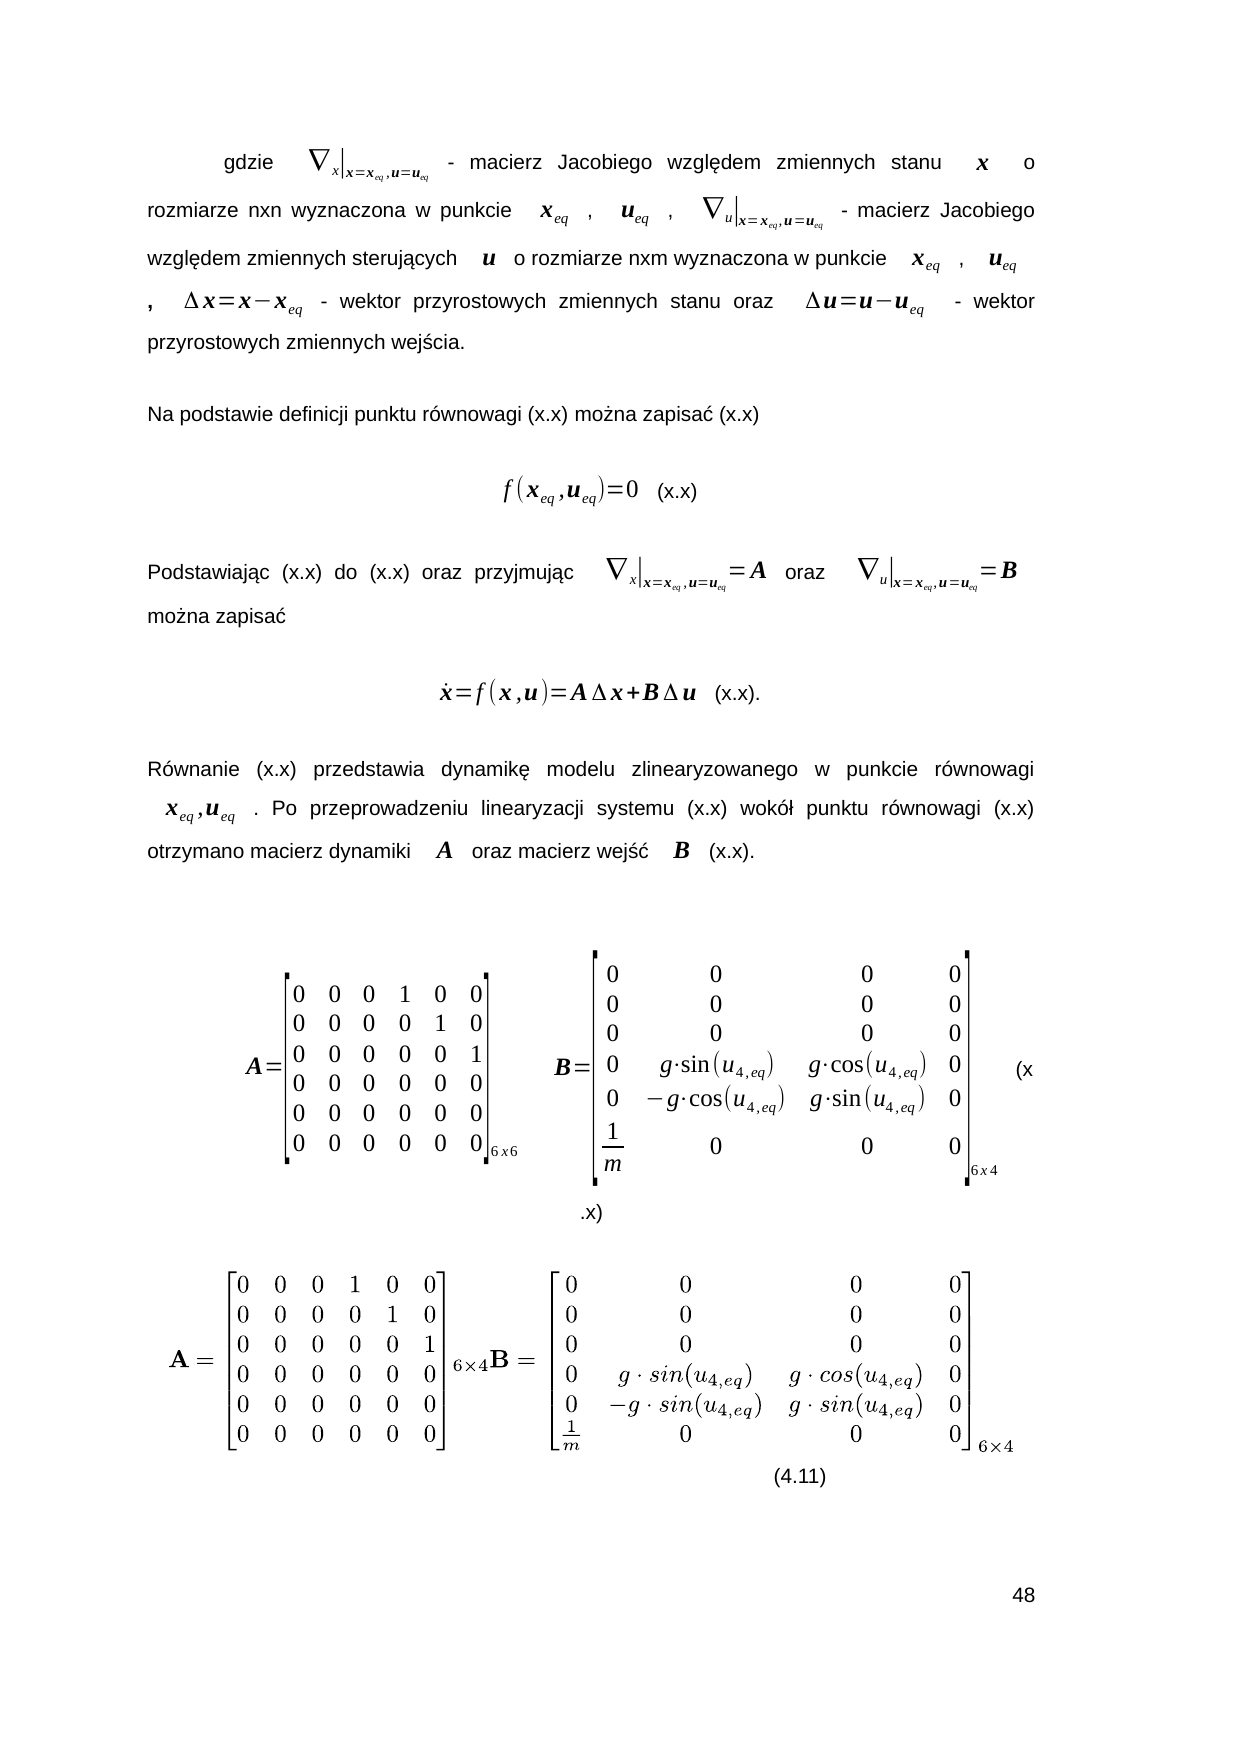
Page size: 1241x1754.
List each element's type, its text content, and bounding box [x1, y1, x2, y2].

text Podstawiając (x.x) do (x.x) oraz przyjmując oraz można zapisać [147, 556, 1035, 628]
text (x.x). [147, 678, 1035, 708]
text gdzie - macierz Jacobiego względem zmiennych stanu o rozmiarze nxn wyznaczona w punkcie , , - macierz Jacobiego względem zmiennych sterujących o rozmiarze nxm wyznaczona w punkcie , , - wektor przyrostowych zmiennych stanu oraz - wektor przyrostowych zmiennych wejścia. [147, 147, 1035, 353]
text (x.x) [147, 475, 1035, 507]
text Równanie (x.x) przedstawia dynamikę modelu zlinearyzowanego w punkcie równowagi . Po przeprowadzeniu linearyzacji systemu (x.x) wokół punktu równowagi (x.x) otrzymano macierz dynamiki oraz macierz wejść (x.x). [147, 757, 1035, 864]
text Na podstawie definicji punktu równowagi (x.x) można zapisać (x.x) [147, 401, 1035, 425]
text (4.11) [147, 1235, 1035, 1488]
text (x.x) [147, 949, 1035, 1223]
